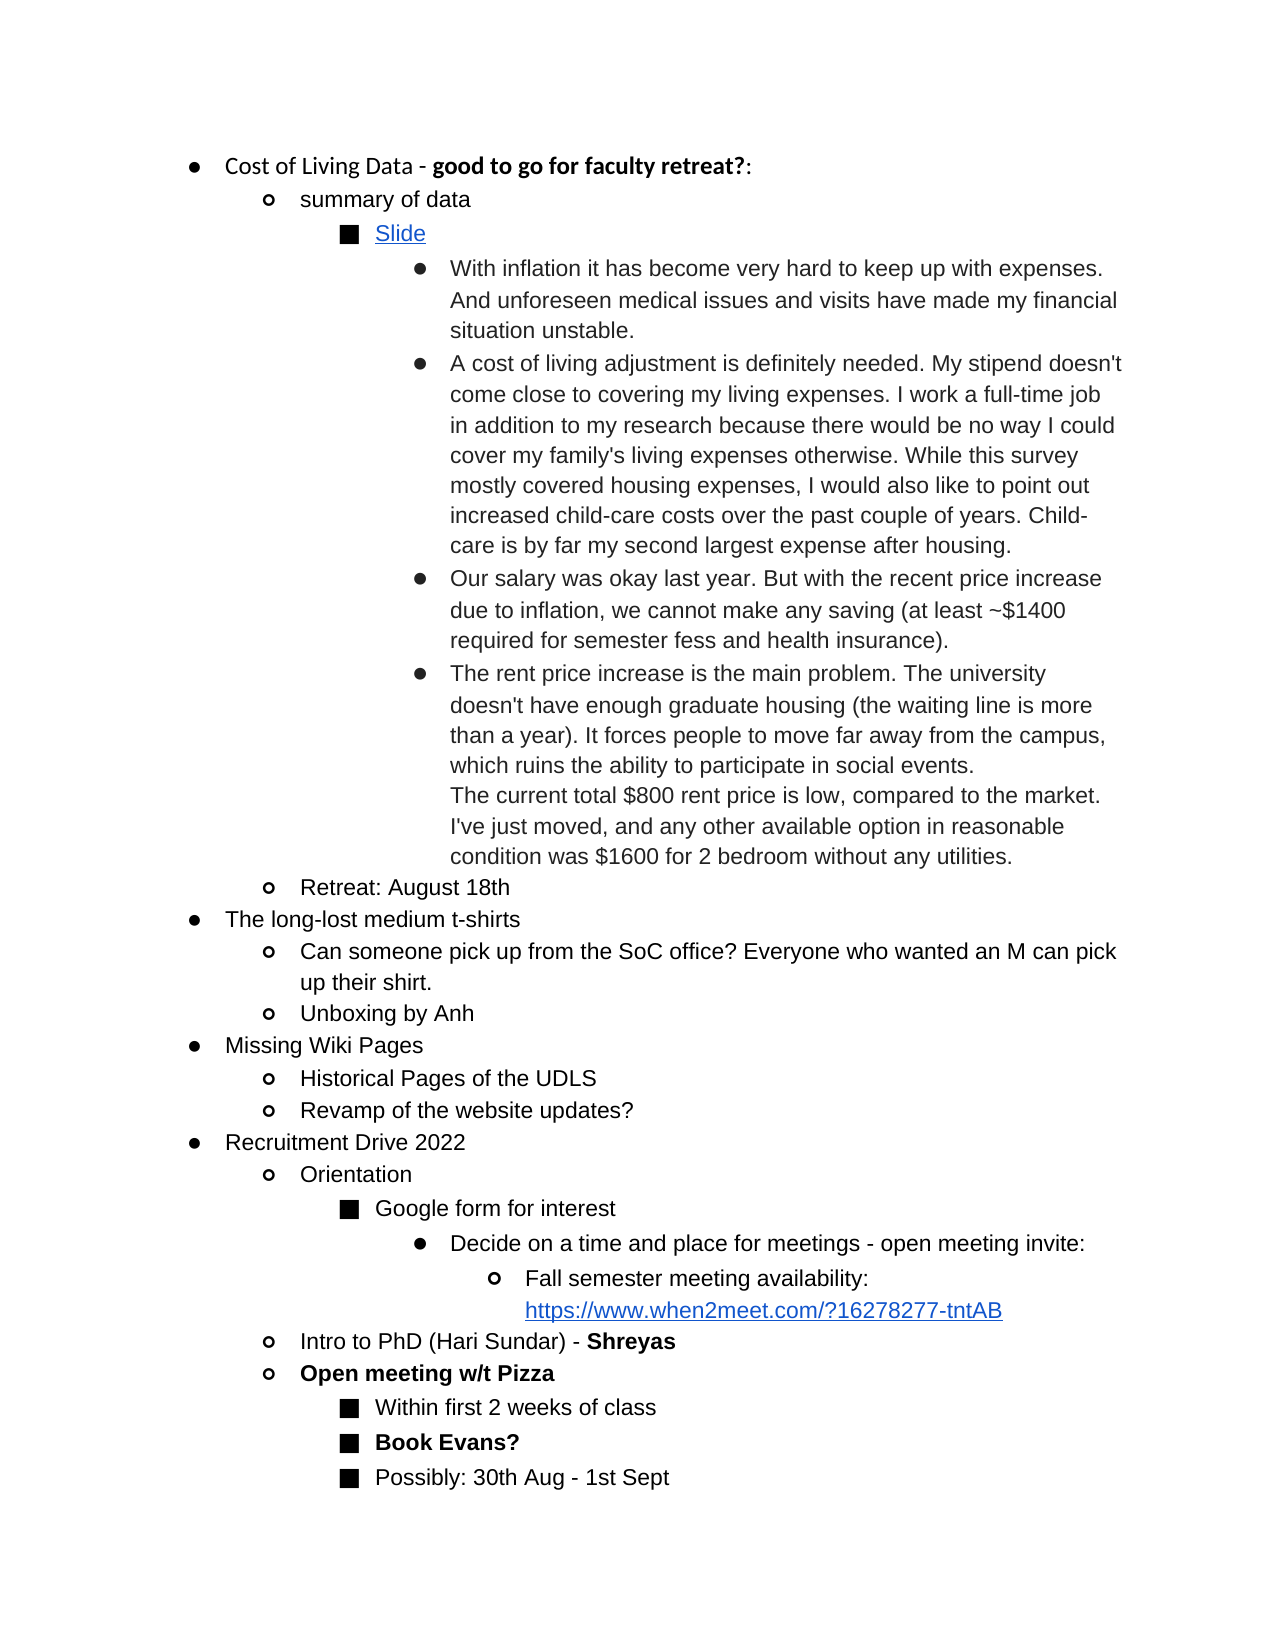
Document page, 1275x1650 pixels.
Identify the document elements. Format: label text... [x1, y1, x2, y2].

list Revamp of the website updates? [262, 1096, 1125, 1124]
list A cost of living adjustment is definitely needed. My stipend doesn't come close to covering my living expenses. I work a full-time job in addition to my research because there would be no way I could cover my family's living expenses otherwise. While this survey mostly covered housing expenses, I would also like to point out increased child-care costs over the past couple of years. Child-care is by far my second largest expense after housing. [412, 347, 1125, 559]
list Within first 2 weeks of class [337, 1392, 1125, 1422]
list Orientation [262, 1160, 1125, 1188]
list Recruitment Drive 2022 [187, 1128, 1125, 1156]
list Fall semester meeting availability: https://www.when2meet.com/?16278277-tntAB [487, 1263, 1125, 1323]
list Intro to PhD (Hari Sundar) - Shreyas [262, 1327, 1125, 1355]
list Google form for interest [337, 1193, 1125, 1223]
list Decide on a time and place for meetings - open meeting invite: [412, 1228, 1125, 1258]
list Unboxing by Anh [262, 999, 1125, 1027]
list Can someone pick up from the SoC office? Everyone who wanted an M can pick up their shirt. [262, 937, 1125, 996]
list The long-lost medium t-shirts [187, 905, 1125, 933]
list Slide [337, 217, 1125, 248]
list Historical Pages of the UDLS [262, 1064, 1125, 1092]
list Retreat: August 18th [262, 873, 1125, 901]
list summary of data [262, 185, 1125, 213]
list With inflation it has become very hard to keep up with expenses. And unforeseen medical issues and visits have made my financial situation unstable. [412, 252, 1125, 343]
list Possibly: 30th Aug - 1st Sept [337, 1462, 1125, 1492]
list Open meeting w/t Pizza [262, 1359, 1125, 1387]
list Book Evans? [337, 1427, 1125, 1457]
list Cost of Living Data - good to go for faculty retreat?: [187, 150, 1125, 181]
list The rent price increase is the main problem. The university doesn't have enough graduate housing (the waiting line is more than a year). It forces people to move far away from the campus, which ruins the ability to participate in social events. The current total $800 rent price is low, compared to the market. I've just moved, and any other available option in reasonable condition was $1600 for 2 bedroom without any utilities. [412, 657, 1125, 869]
list Missing Wiki Pages [187, 1032, 1125, 1060]
list Our salary was okay last year. But with the recent price increase due to inflation, we cannot make any saving (at least ~$1400 required for semester fess and health insurance). [412, 563, 1125, 653]
